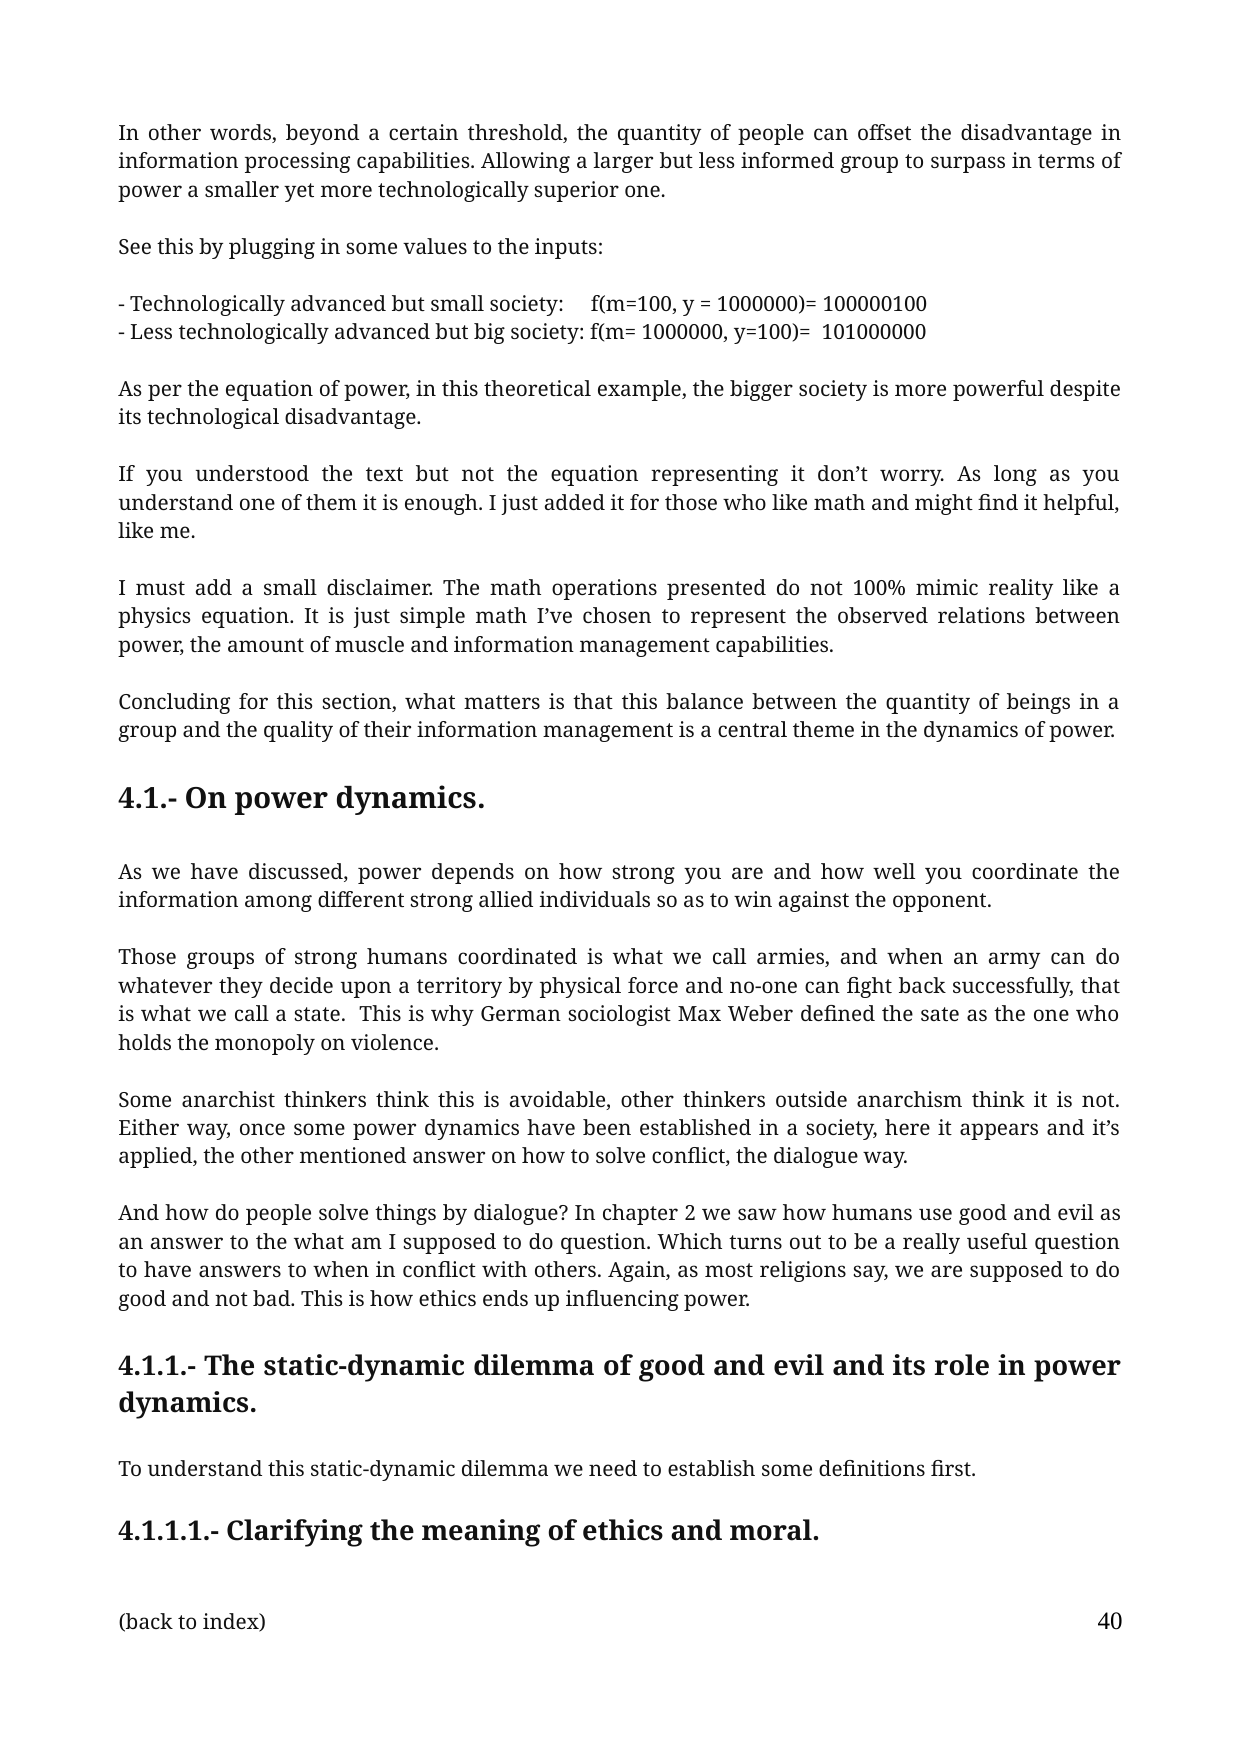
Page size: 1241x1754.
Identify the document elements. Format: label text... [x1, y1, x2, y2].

text Some anarchist thinkers think this is avoidable, other thinkers outside anarchism think it is not. Either way, once some power dynamics have been established in a society, here it appears and it’s applied, the other mentioned answer on how to solve conflict, the dialogue way. [118, 1085, 1122, 1170]
text See this by plugging in some values to the inputs: [118, 232, 1122, 260]
text As per the equation of power, in this theoretical example, the bigger society is more powerful despite its technological disadvantage. [118, 374, 1122, 431]
text I must add a small disclaimer. The math operations presented do not 100% mimic reality like a physics equation. It is just simple math I’ve chosen to represent the observed relations between power, the amount of muscle and information management capabilities. [118, 573, 1122, 658]
text Those groups of strong humans coordinated is what we call armies, and when an army can do whatever they decide upon a territory by physical force and no-one can fight back successfully, that is what we call a state. This is why German sociologist Max Weber defined the sate as the one who holds the monopoly on violence. [118, 942, 1122, 1056]
text 4.1.1.1.- Clarifying the meaning of ethics and moral. [118, 1511, 1122, 1548]
text 4.1.1.- The static-dynamic dilemma of good and evil and its role in power dynamics. [118, 1346, 1122, 1420]
text And how do people solve things by dialogue? In chapter 2 we saw how humans use good and evil as an answer to the what am I supposed to do question. Which turns out to be a really useful question to have answers to when in conflict with others. Again, as most religions say, we are supposed to do good and not bad. This is how ethics ends up influencing power. [118, 1198, 1122, 1312]
text Concluding for this section, what matters is that this balance between the quantity of beings in a group and the quality of their information management is a central theme in the dynamics of power. [118, 687, 1122, 744]
text To understand this static-dynamic dilemma we need to establish some definitions first. [118, 1454, 1122, 1482]
text In other words, beyond a certain threshold, the quantity of people can offset the disadvantage in information processing capabilities. Allowing a larger but less informed group to surpass in terms of power a smaller yet more technologically superior one. [118, 118, 1122, 203]
text 4.1.- On power dynamics. [118, 778, 1122, 817]
text As we have discussed, power depends on how strong you are and how well you coordinate the information among different strong allied individuals so as to win against the opponent. [118, 857, 1122, 914]
text - Less technologically advanced but big society: f(m= 1000000, y=100)= 101000000 [118, 317, 1122, 346]
text If you understood the text but not the equation representing it don’t worry. As long as you understand one of them it is enough. I just added it for those who like math and might find it helpful, like me. [118, 459, 1122, 545]
text - Technologically advanced but small society: f(m=100, y = 1000000)= 100000100 [118, 289, 1122, 317]
